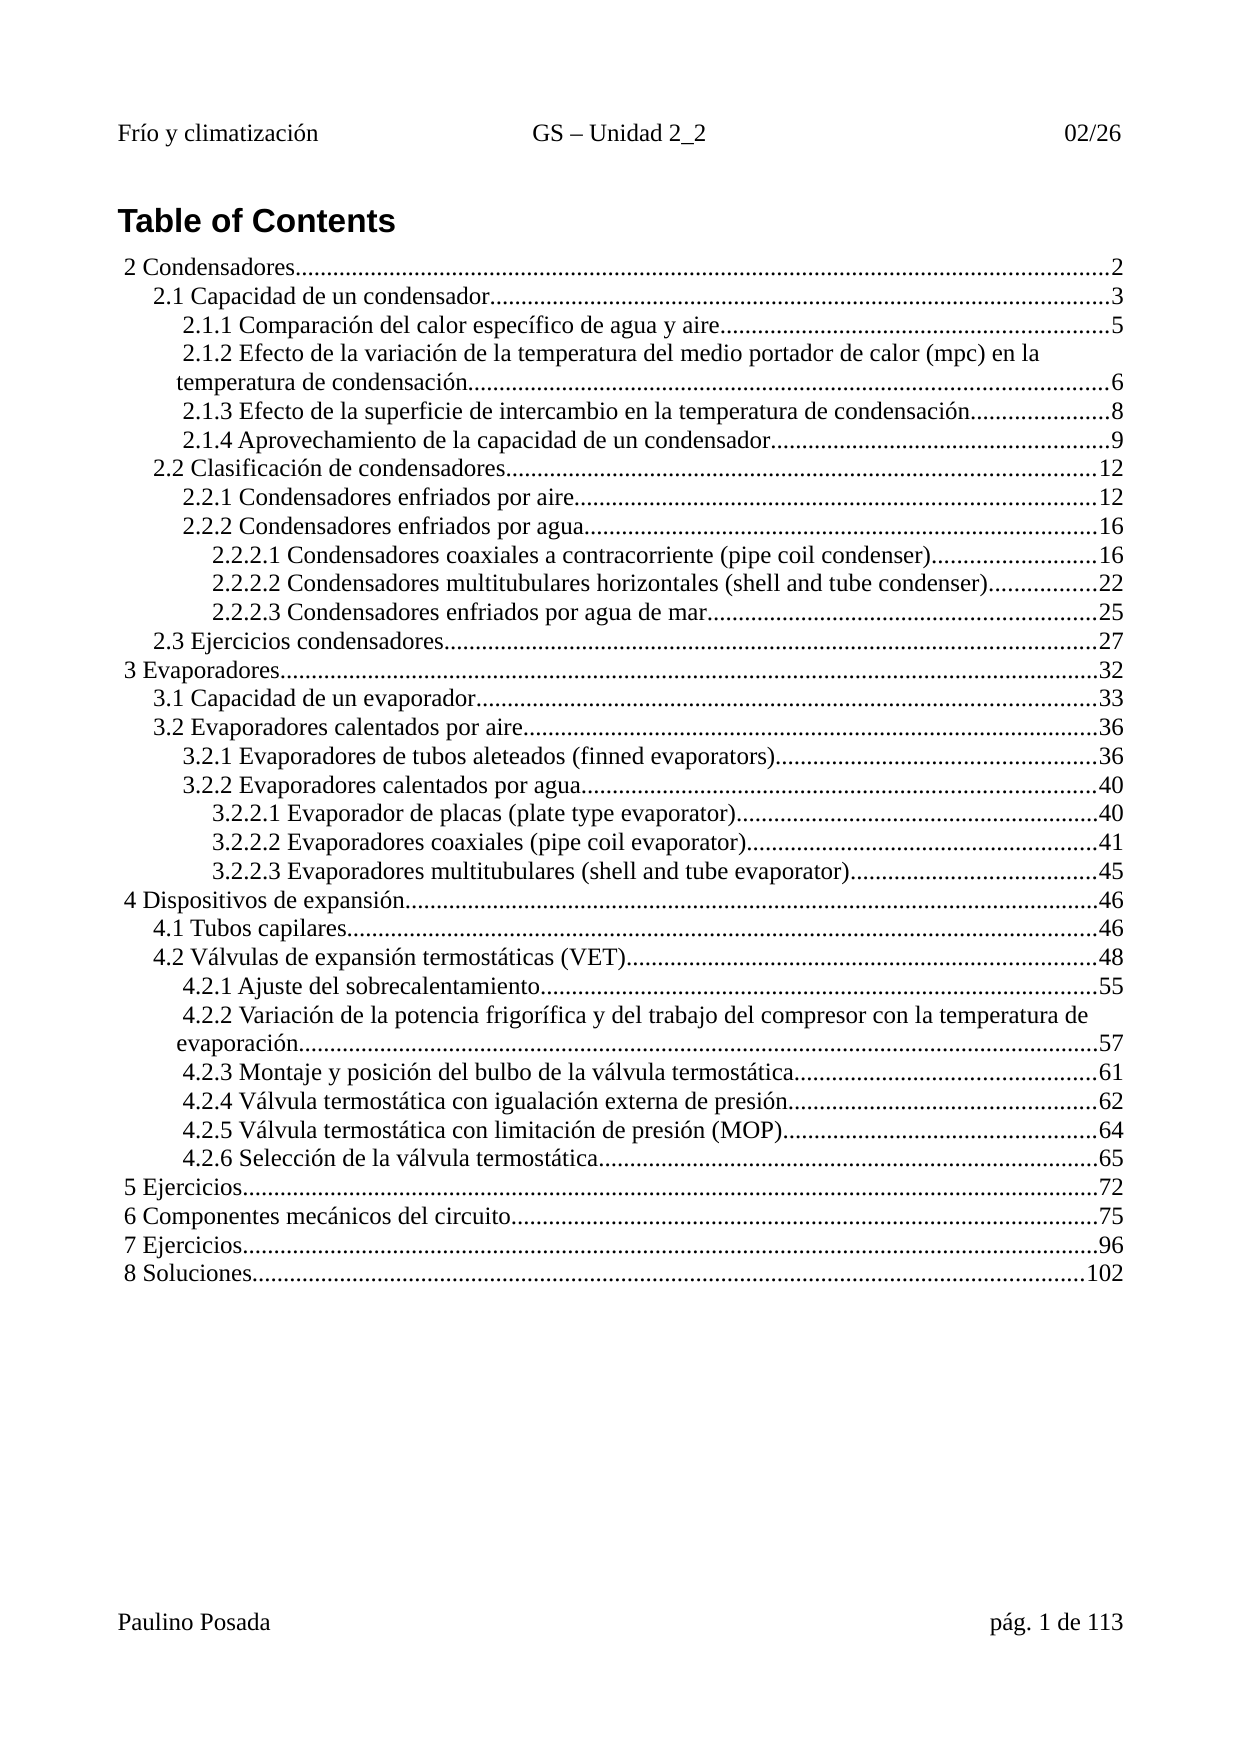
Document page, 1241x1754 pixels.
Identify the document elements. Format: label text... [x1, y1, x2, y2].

text 2.2.2 Condensadores enfriados por agua 16 [176, 511, 1123, 540]
text 3.2.1 Evaporadores de tubos aleteados (finned evaporators) 36 [176, 741, 1123, 770]
text 4.2.5 Válvula termostática con limitación de presión (MOP) 64 [176, 1115, 1123, 1143]
text 3.2.2 Evaporadores calentados por agua 40 [176, 770, 1123, 798]
text 2.1.2 Efecto de la variación de la temperatura del medio portador de calor (mpc) en la temperatura de condensación 6 [176, 338, 1123, 396]
text 4.2.6 Selección de la válvula termostática 65 [176, 1143, 1123, 1172]
text 4 Dispositivos de expansión 46 [117, 885, 1123, 913]
text 2.1 Capacidad de un condensador 3 [147, 281, 1123, 310]
text 4.1 Tubos capilares 46 [147, 913, 1123, 942]
text 7 Ejercicios 96 [117, 1230, 1123, 1258]
subtitle Table of Contents [117, 201, 1123, 240]
text 2 Condensadores 2 [117, 252, 1123, 281]
text 3.2.2.3 Evaporadores multitubulares (shell and tube evaporator) 45 [206, 856, 1123, 885]
text 2.1.3 Efecto de la superficie de intercambio en la temperatura de condensación 8 [176, 396, 1123, 425]
text 2.2.2.1 Condensadores coaxiales a contracorriente (pipe coil condenser) 16 [206, 540, 1123, 568]
text 2.1.4 Aprovechamiento de la capacidad de un condensador 9 [176, 425, 1123, 453]
text 5 Ejercicios 72 [117, 1172, 1123, 1201]
text 2.2.2.2 Condensadores multitubulares horizontales (shell and tube condenser) 22 [206, 568, 1123, 597]
text 3 Evaporadores 32 [117, 655, 1123, 683]
text 2.2 Clasificación de condensadores 12 [147, 453, 1123, 482]
text 4.2.3 Montaje y posición del bulbo de la válvula termostática 61 [176, 1057, 1123, 1086]
text 3.2.2.2 Evaporadores coaxiales (pipe coil evaporator) 41 [206, 827, 1123, 856]
text 2.2.2.3 Condensadores enfriados por agua de mar 25 [206, 597, 1123, 626]
text 8 Soluciones 102 [117, 1258, 1123, 1287]
text 2.2.1 Condensadores enfriados por aire 12 [176, 482, 1123, 511]
text 4.2.1 Ajuste del sobrecalentamiento 55 [176, 971, 1123, 1000]
text 6 Componentes mecánicos del circuito 75 [117, 1201, 1123, 1230]
text 4.2.2 Variación de la potencia frigorífica y del trabajo del compresor con la temperatura de evaporación 57 [176, 1000, 1123, 1057]
text 2.3 Ejercicios condensadores 27 [147, 626, 1123, 655]
text 2.1.1 Comparación del calor específico de agua y aire 5 [176, 310, 1123, 338]
text 4.2 Válvulas de expansión termostáticas (VET) 48 [147, 942, 1123, 971]
text 3.2.2.1 Evaporador de placas (plate type evaporator) 40 [206, 798, 1123, 827]
text 3.2 Evaporadores calentados por aire 36 [147, 712, 1123, 741]
text 3.1 Capacidad de un evaporador 33 [147, 683, 1123, 712]
text 4.2.4 Válvula termostática con igualación externa de presión 62 [176, 1086, 1123, 1115]
